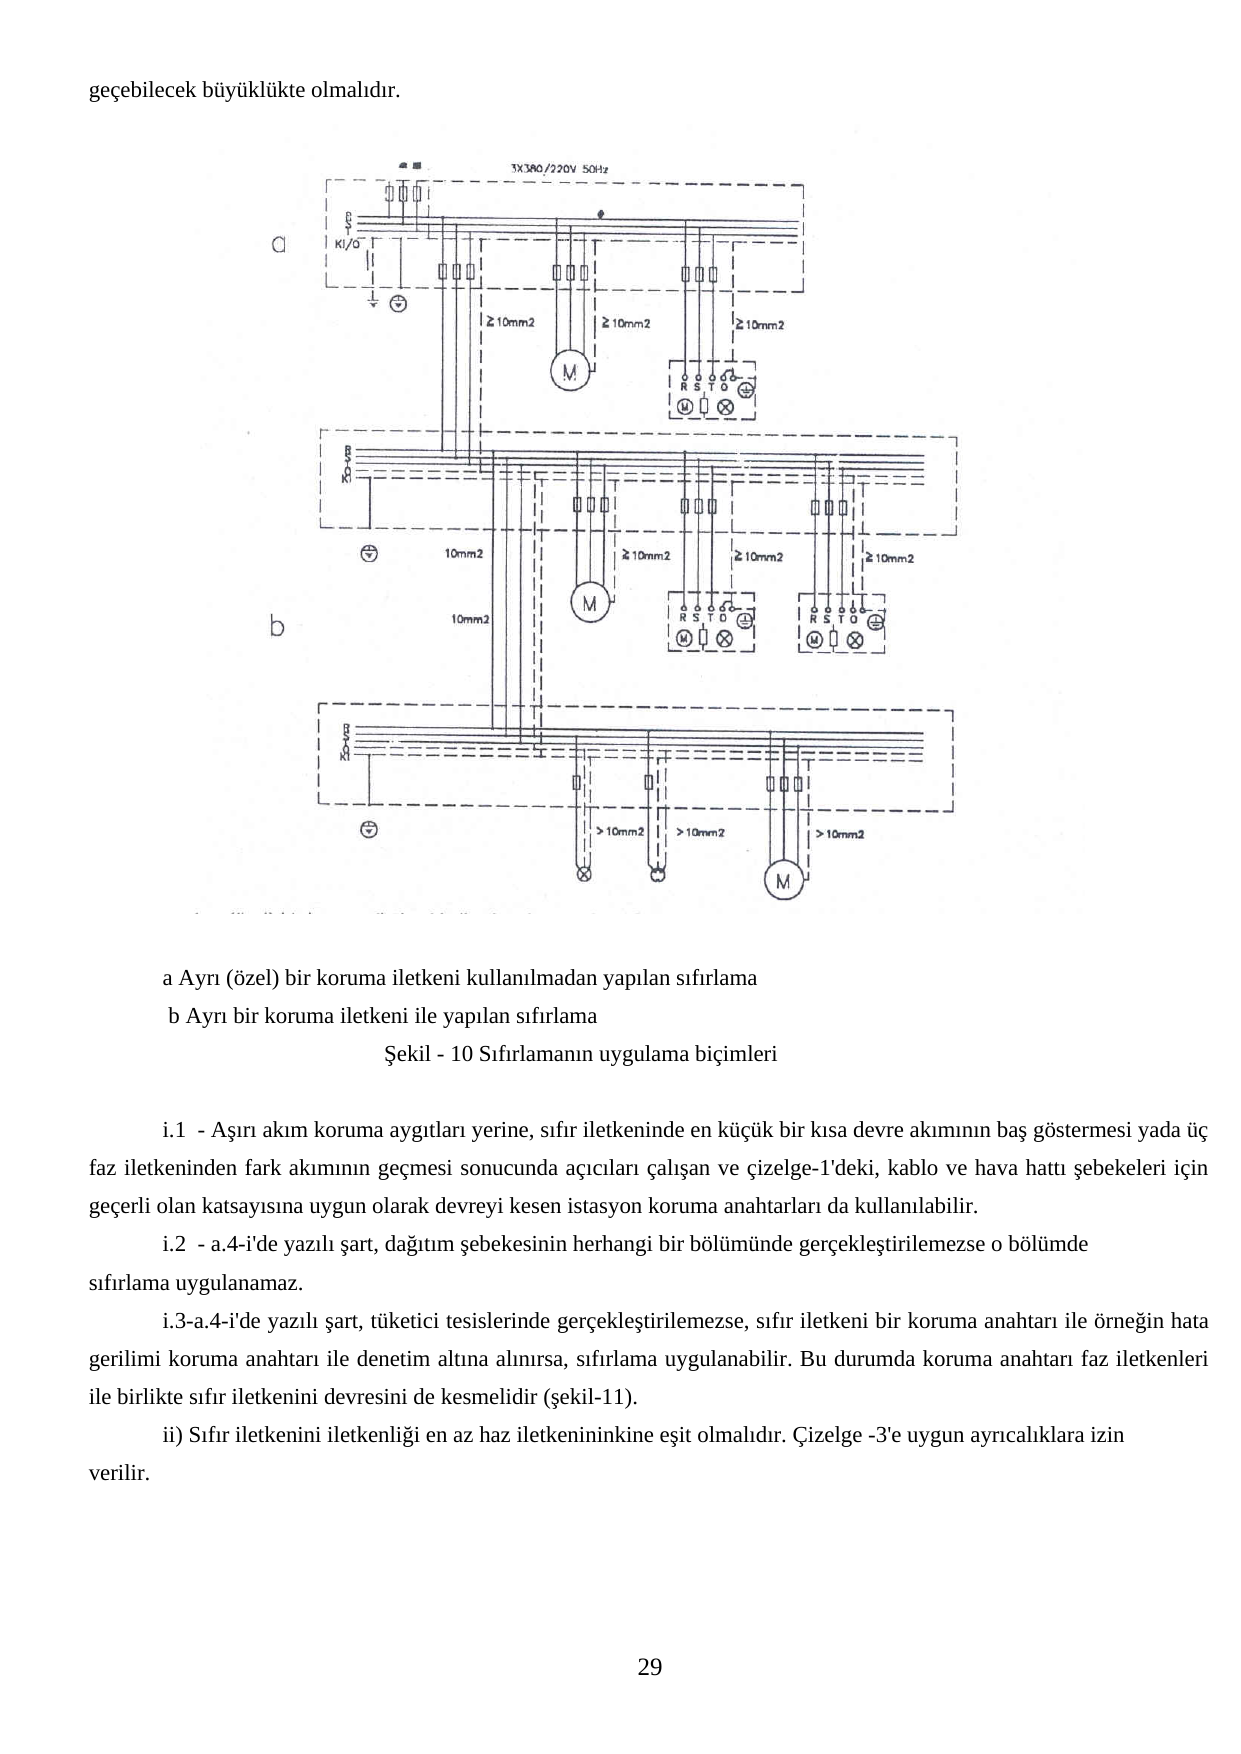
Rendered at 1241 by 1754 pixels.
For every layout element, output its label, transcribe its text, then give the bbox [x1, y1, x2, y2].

text b Ayrı bir koruma iletkeni ile yapılan sıfırlama [88, 1003, 1211, 1028]
text verilir. [88, 1460, 1211, 1486]
picture [194, 124, 1085, 914]
text sıfırlama uygulanamaz. [88, 1269, 1211, 1295]
text Şekil - 10 Sıfırlamanın uygulama biçimleri [88, 1041, 1211, 1066]
text geçebilecek büyüklükte olmalıdır. [88, 77, 1211, 102]
text a Ayrı (özel) bir koruma iletkeni kullanılmadan yapılan sıfırlama [88, 964, 1211, 990]
text ii) Sıfır iletkenini iletkenliği en az haz iletkenininkine eşit olmalıdır. Çizelge -3'e uygun ayrıcalıklara izin [88, 1422, 1211, 1447]
text i.1 - Aşırı akım koruma aygıtları yerine, sıfır iletkeninde en küçük bir kısa devre akımının baş göstermesi yada üç faz iletkeninden fark akımının geçmesi sonucunda açıcıları çalışan ve çizelge-1'deki, kablo ve hava hattı şebekeleri için geçerli olan katsayısına uygun olarak devreyi kesen istasyon koruma anahtarları da kullanılabilir. [88, 1117, 1211, 1219]
text i.2 - a.4-i'de yazılı şart, dağıtım şebekesinin herhangi bir bölümünde gerçekleştirilemezse o bölümde [88, 1231, 1211, 1257]
text i.3-a.4-i'de yazılı şart, tüketici tesislerinde gerçekleştirilemezse, sıfır iletkeni bir koruma anahtarı ile örneğin hata gerilimi koruma anahtarı ile denetim altına alınırsa, sıfırlama uygulanabilir. Bu durumda koruma anahtarı faz iletkenleri ile birlikte sıfır iletkenini devresini de kesmelidir (şekil-11). [88, 1308, 1211, 1409]
